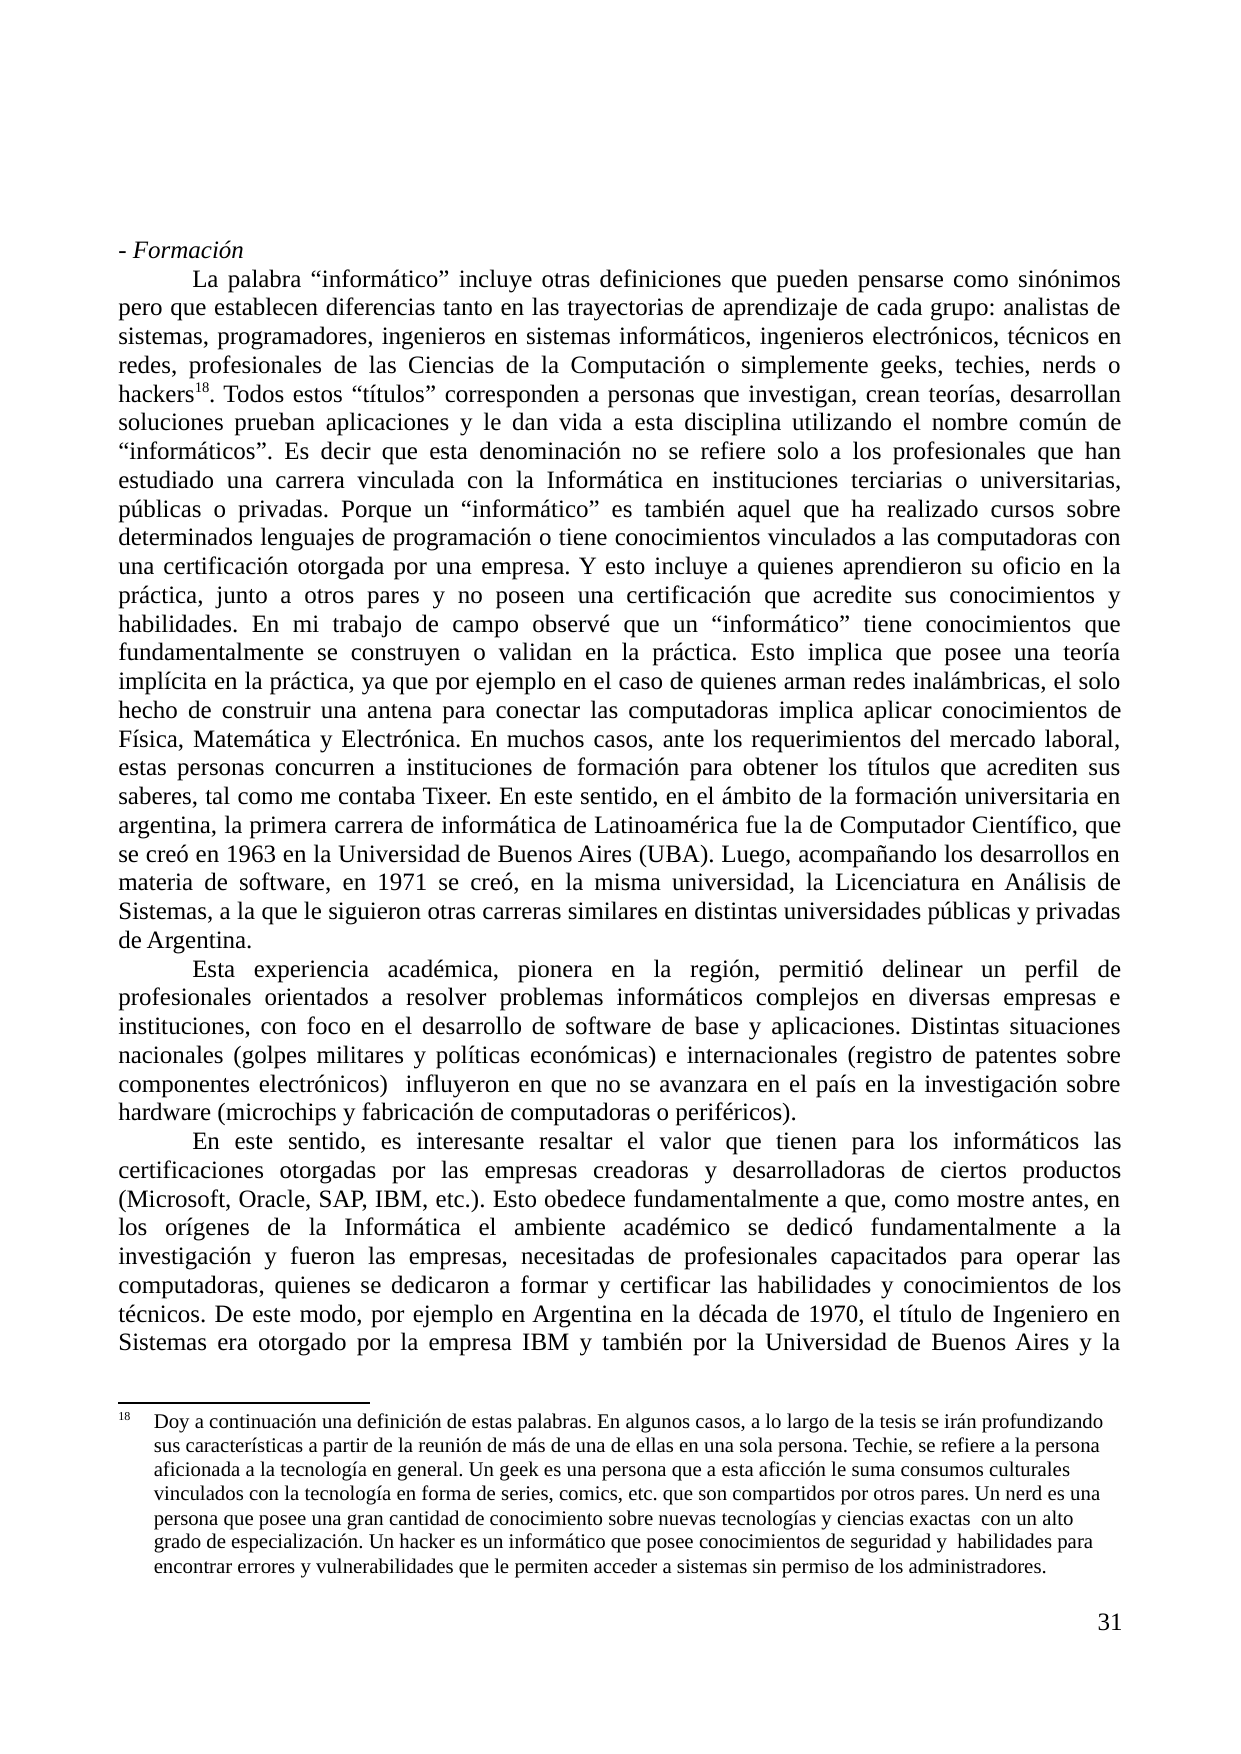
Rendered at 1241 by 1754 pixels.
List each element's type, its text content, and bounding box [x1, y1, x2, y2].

text Doy a continuación una definición de estas palabras. En algunos casos, a lo largo de la tesis se irán profundizando sus características a partir de la reunión de más de una de ellas en una sola persona. Techie, se refiere a la persona aficionada a la tecnología en general. Un geek es una persona que a esta aficción le suma consumos culturales vinculados con la tecnología en forma de series, comics, etc. que son compartidos por otros pares. Un nerd es una persona que posee una gran cantidad de conocimiento sobre nuevas tecnologías y ciencias exactas con un alto grado de especialización. Un hacker es un informático que posee conocimientos de seguridad y habilidades para encontrar errores y vulnerabilidades que le permiten acceder a sistemas sin permiso de los administradores. [118, 1409, 1122, 1578]
text Esta experiencia académica, pionera en la región, permitió delinear un perfil de profesionales orientados a resolver problemas informáticos complejos en diversas empresas e instituciones, con foco en el desarrollo de software de base y aplicaciones. Distintas situaciones nacionales (golpes militares y políticas económicas) e internacionales (registro de patentes sobre componentes electrónicos) influyeron en que no se avanzara en el país en la investigación sobre hardware (microchips y fabricación de computadoras o periféricos). [118, 954, 1122, 1126]
text En este sentido, es interesante resaltar el valor que tienen para los informáticos las certificaciones otorgadas por las empresas creadoras y desarrolladoras de ciertos productos (Microsoft, Oracle, SAP, IBM, etc.). Esto obedece fundamentalmente a que, como mostre antes, en los orígenes de la Informática el ambiente académico se dedicó fundamentalmente a la investigación y fueron las empresas, necesitadas de profesionales capacitados para operar las computadoras, quienes se dedicaron a formar y certificar las habilidades y conocimientos de los técnicos. De este modo, por ejemplo en Argentina en la década de 1970, el título de Ingeniero en Sistemas era otorgado por la empresa IBM y también por la Universidad de Buenos Aires y la [118, 1126, 1122, 1356]
subtitle - Formación [118, 235, 1122, 264]
text La palabra “informático” incluye otras definiciones que pueden pensarse como sinónimos pero que establecen diferencias tanto en las trayectorias de aprendizaje de cada grupo: analistas de sistemas, programadores, ingenieros en sistemas informáticos, ingenieros electrónicos, técnicos en redes, profesionales de las Ciencias de la Computación o simplemente geeks, techies, nerds o hackers. Todos estos “títulos” corresponden a personas que investigan, crean teorías, desarrollan soluciones prueban aplicaciones y le dan vida a esta disciplina utilizando el nombre común de “informáticos”. Es decir que esta denominación no se refiere solo a los profesionales que han estudiado una carrera vinculada con la Informática en instituciones terciarias o universitarias, públicas o privadas. Porque un “informático” es también aquel que ha realizado cursos sobre determinados lenguajes de programación o tiene conocimientos vinculados a las computadoras con una certificación otorgada por una empresa. Y esto incluye a quienes aprendieron su oficio en la práctica, junto a otros pares y no poseen una certificación que acredite sus conocimientos y habilidades. En mi trabajo de campo observé que un “informático” tiene conocimientos que fundamentalmente se construyen o validan en la práctica. Esto implica que posee una teoría implícita en la práctica, ya que por ejemplo en el caso de quienes arman redes inalámbricas, el solo hecho de construir una antena para conectar las computadoras implica aplicar conocimientos de Física, Matemática y Electrónica. En muchos casos, ante los requerimientos del mercado laboral, estas personas concurren a instituciones de formación para obtener los títulos que acrediten sus saberes, tal como me contaba Tixeer. En este sentido, en el ámbito de la formación universitaria en argentina, la primera carrera de informática de Latinoamérica fue la de Computador Científico, que se creó en 1963 en la Universidad de Buenos Aires (UBA). Luego, acompañando los desarrollos en materia de software, en 1971 se creó, en la misma universidad, la Licenciatura en Análisis de Sistemas, a la que le siguieron otras carreras similares en distintas universidades públicas y privadas de Argentina. [118, 264, 1122, 954]
